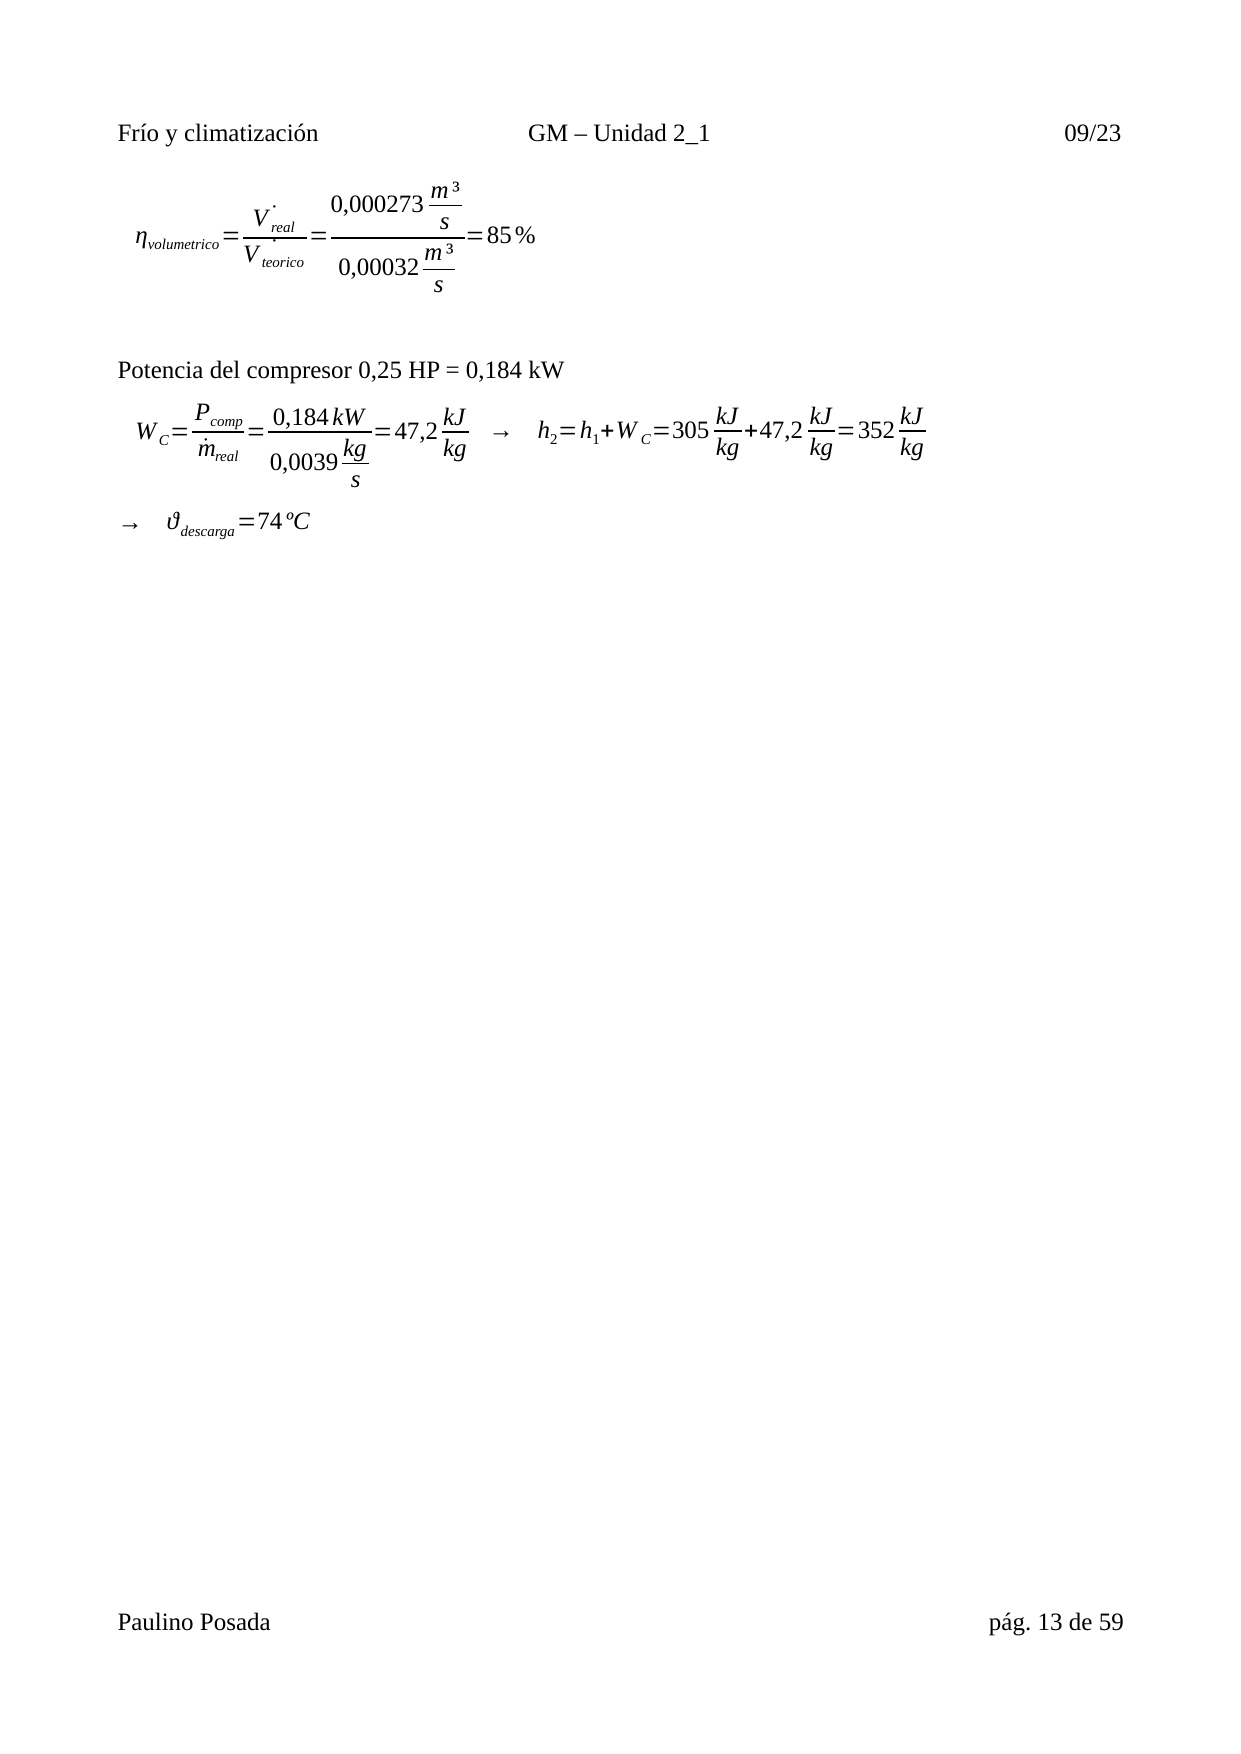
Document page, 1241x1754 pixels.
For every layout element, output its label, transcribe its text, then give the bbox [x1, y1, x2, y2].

text Potencia del compresor 0,25 HP = 0,184 kW [117, 355, 1123, 384]
text → [117, 507, 1123, 539]
text → [117, 398, 1123, 492]
